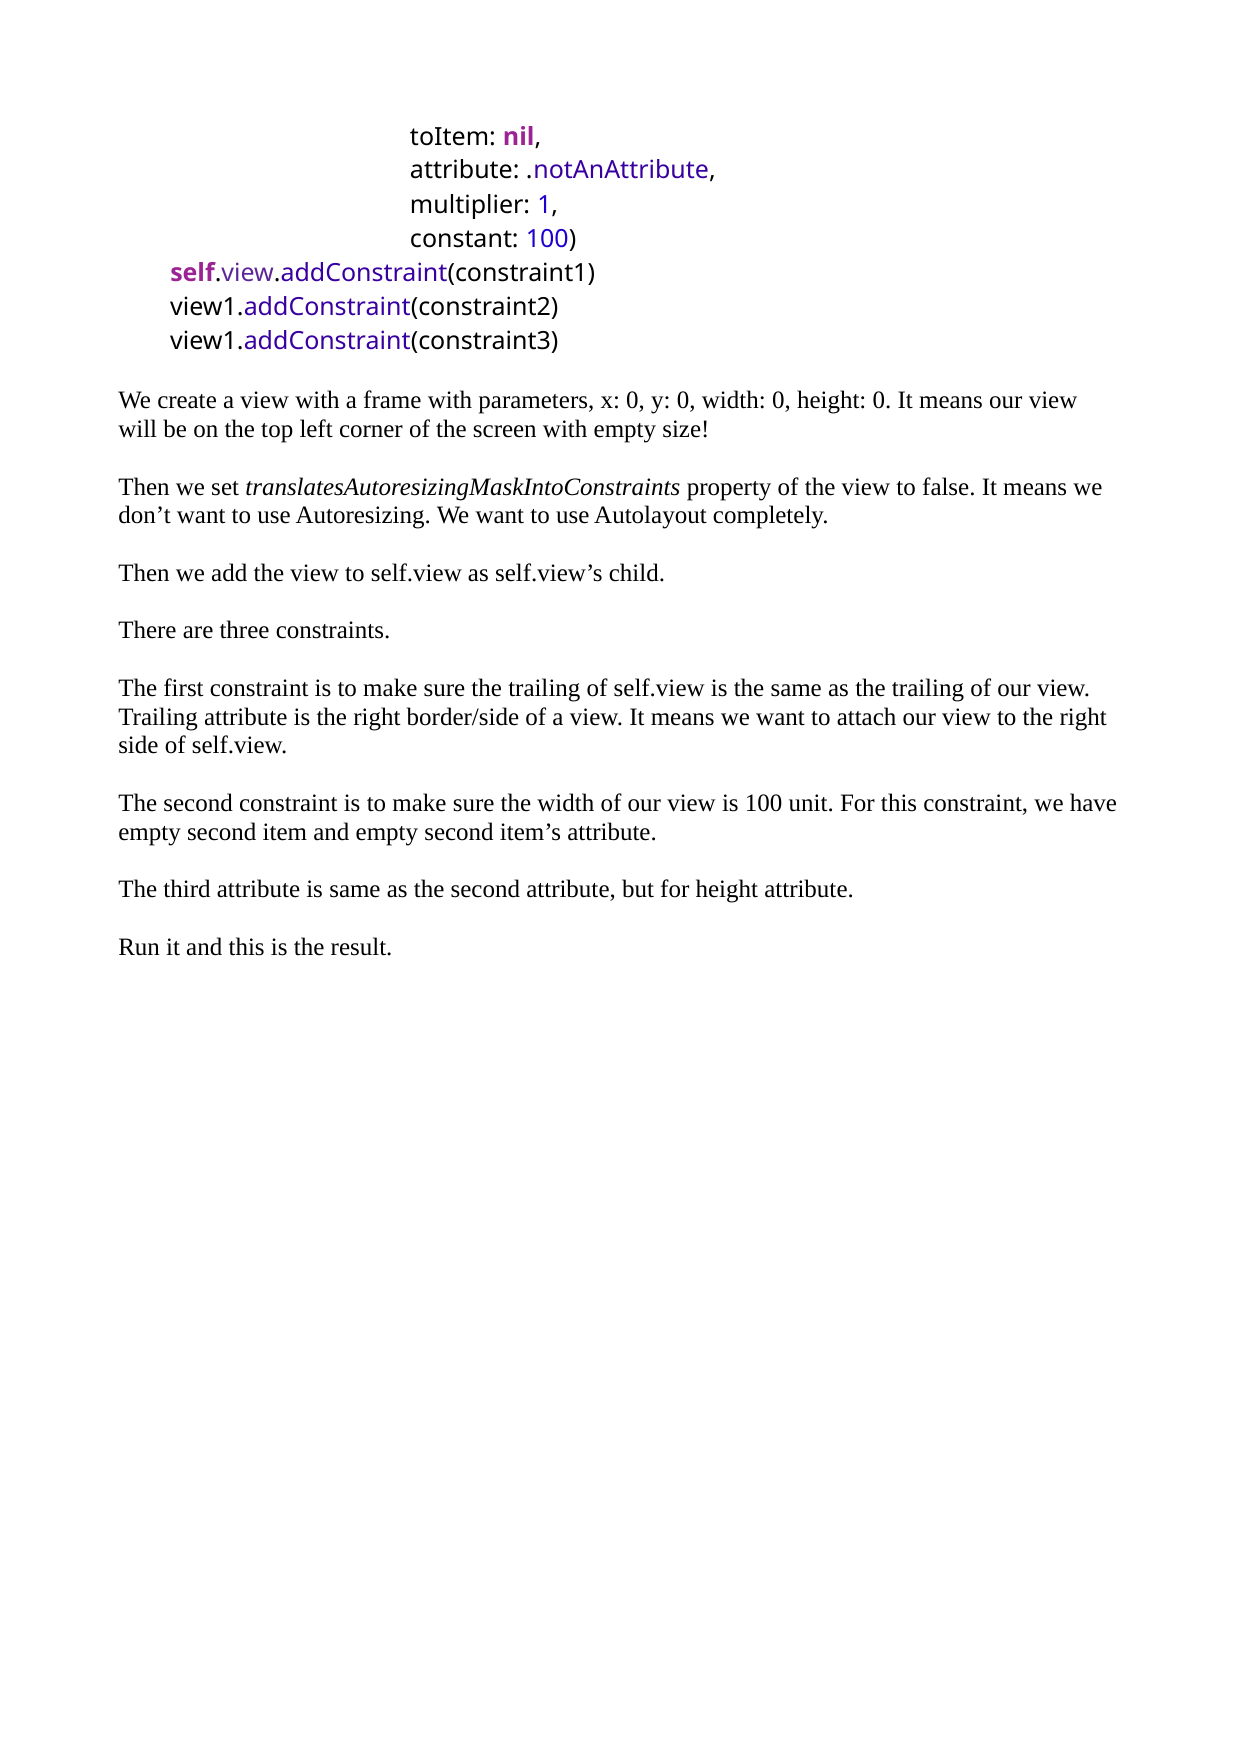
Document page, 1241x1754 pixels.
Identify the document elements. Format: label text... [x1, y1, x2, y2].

text toItem: nil, [118, 118, 1122, 152]
text view1.addConstraint(constraint3) [118, 322, 1122, 357]
text The third attribute is same as the second attribute, but for height attribute. [118, 874, 1122, 903]
text view1.addConstraint(constraint2) [118, 288, 1122, 322]
text There are three constraints. [118, 615, 1122, 644]
text constant: 100) [118, 220, 1122, 254]
text multiplier: 1, [118, 186, 1122, 220]
text The second constraint is to make sure the width of our view is 100 unit. For this constraint, we have empty second item and empty second item’s attribute. [118, 788, 1122, 845]
text We create a view with a frame with parameters, x: 0, y: 0, width: 0, height: 0. It means our view will be on the top left corner of the screen with empty size! [118, 385, 1122, 443]
text self.view.addConstraint(constraint1) [118, 254, 1122, 288]
text Then we set translatesAutoresizingMaskIntoConstraints property of the view to false. It means we don’t want to use Autoresizing. We want to use Autolayout completely. [118, 472, 1122, 529]
text The first constraint is to make sure the trailing of self.view is the same as the trailing of our view. Trailing attribute is the right border/side of a view. It means we want to attach our view to the right side of self.view. [118, 673, 1122, 759]
text Then we add the view to self.view as self.view’s child. [118, 558, 1122, 587]
text Run it and this is the result. [118, 932, 1122, 960]
text attribute: .notAnAttribute, [118, 152, 1122, 186]
